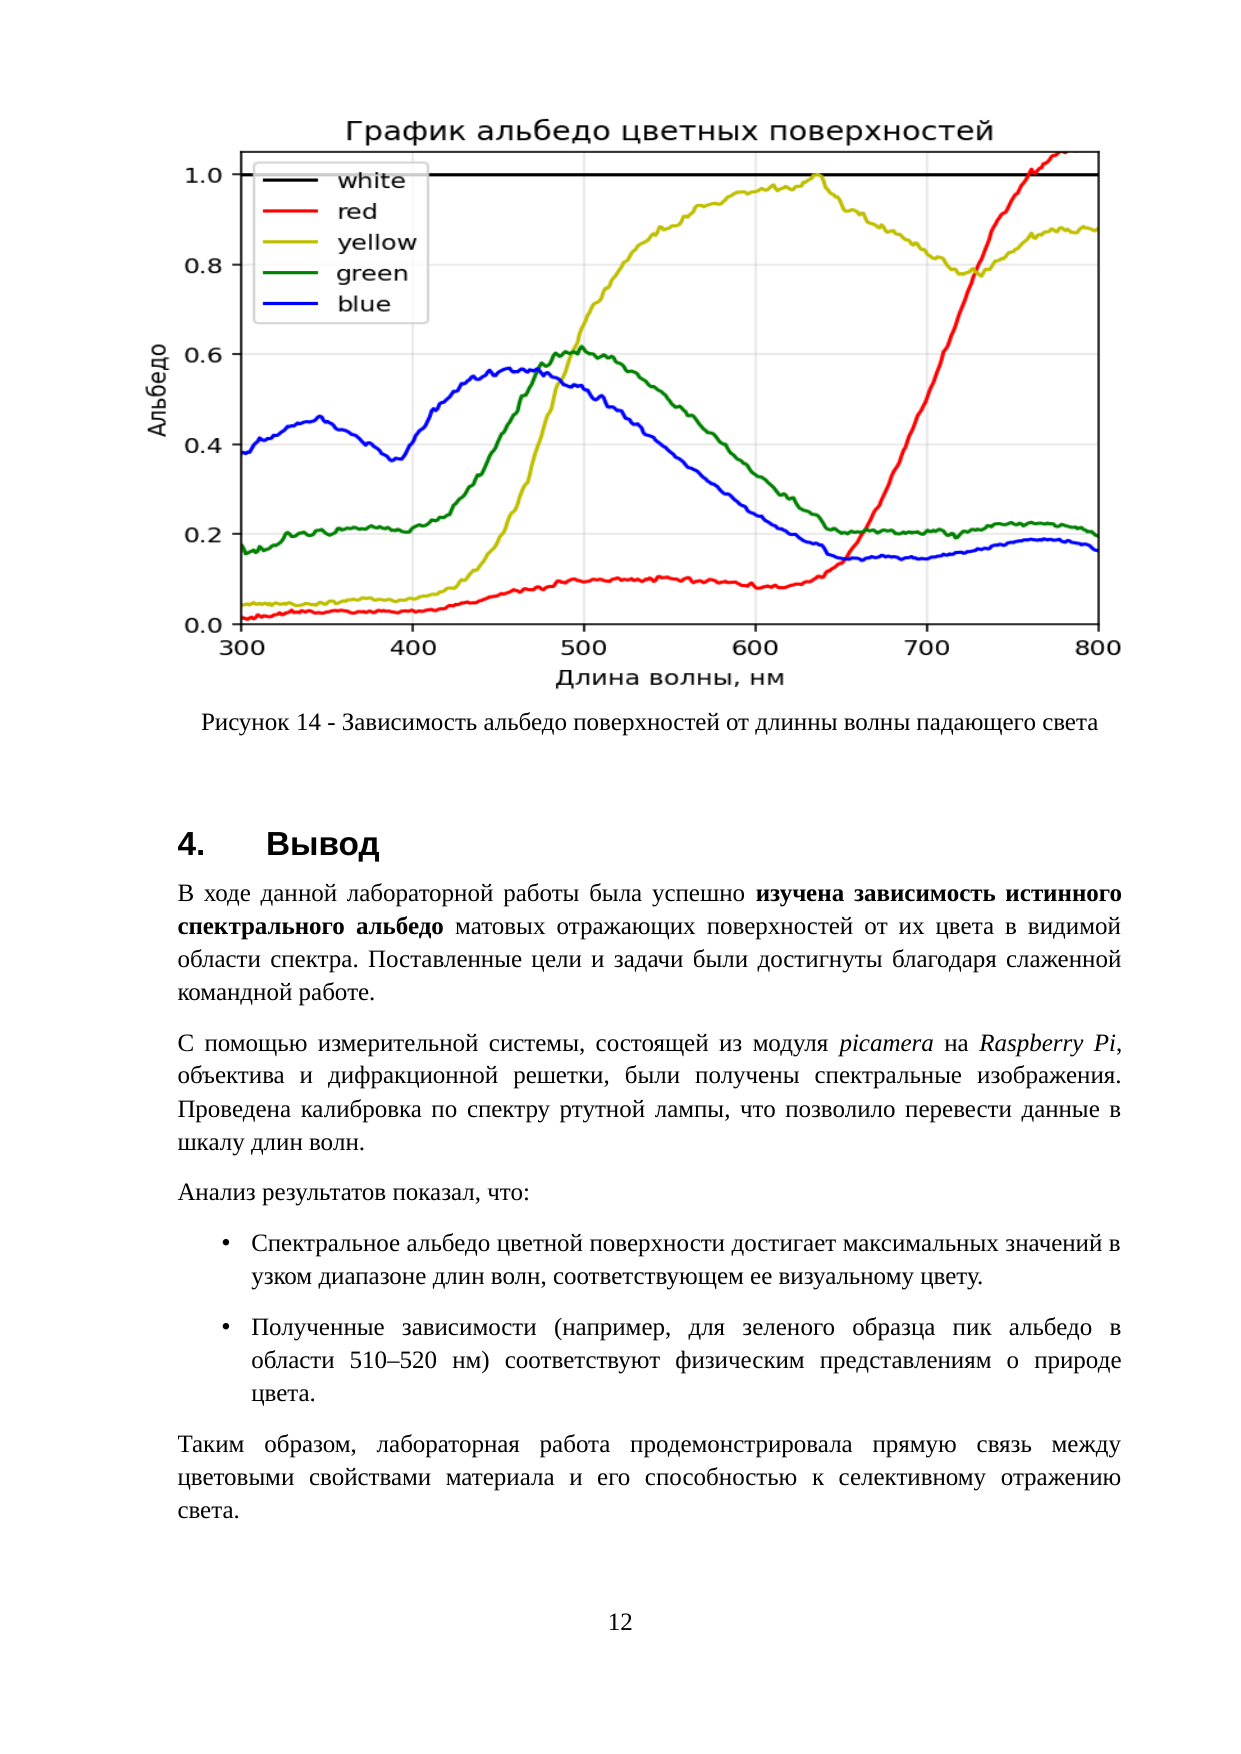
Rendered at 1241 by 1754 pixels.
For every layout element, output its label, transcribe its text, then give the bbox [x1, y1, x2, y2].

text Таким образом, лабораторная работа продемонстрировала прямую связь между цветовыми свойствами материала и его способностью к селективному отражению света. [177, 1429, 1122, 1523]
text С помощью измерительной системы, состоящей из модуля picamera на Raspberry Pi, объектива и дифракционной решетки, были получены спектральные изображения. Проведена калибровка по спектру ртутной лампы, что позволило перевести данные в шкалу длин волн. [177, 1028, 1122, 1155]
list Полученные зависимости (например, для зеленого образца пик альбедо в области 510–520 нм) соответствуют физическим представлениям о природе цвета. [222, 1312, 1122, 1407]
text Анализ результатов показал, что: [177, 1177, 1122, 1206]
subtitle Вывод [177, 824, 1093, 862]
text Рисунок 14 - Зависимость альбедо поверхностей от длинны волны падающего света [177, 703, 1122, 736]
text В ходе данной лабораторной работы была успешно изучена зависимость истинного спектрального альбедо матовых отражающих поверхностей от их цвета в видимой области спектра. Поставленные цели и задачи были достигнуты благодаря слаженной командной работе. [177, 878, 1122, 1006]
list Спектральное альбедо цветной поверхности достигает максимальных значений в узком диапазоне длин волн, соответствующем ее визуальному цвету. [222, 1228, 1122, 1290]
picture [130, 103, 1141, 703]
